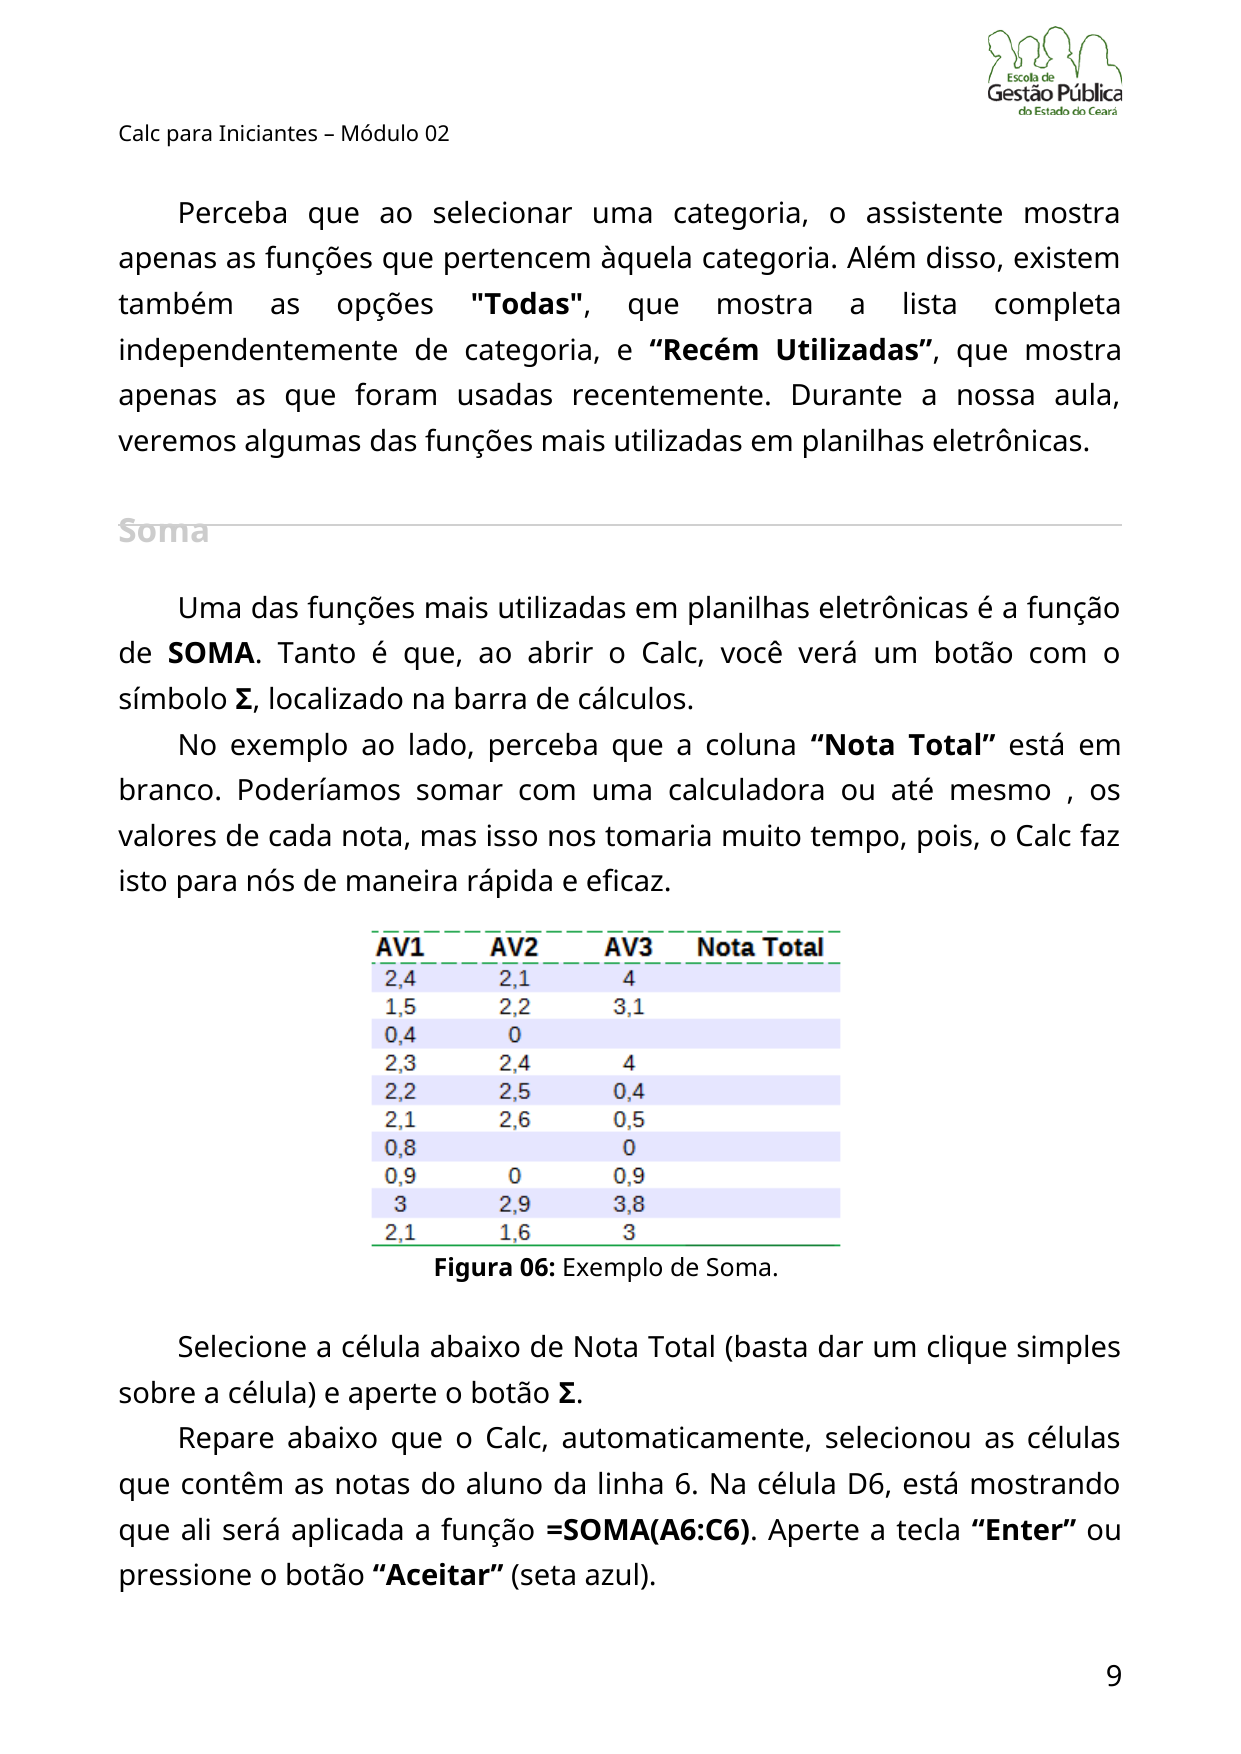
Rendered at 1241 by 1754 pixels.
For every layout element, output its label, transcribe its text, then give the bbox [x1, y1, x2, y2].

picture [371, 925, 841, 1248]
subtitle Soma [118, 477, 1122, 524]
text Selecione a célula abaixo de Nota Total (basta dar um clique simples sobre a célula) e aperte o botão Σ. [118, 1326, 1122, 1412]
text No exemplo ao lado, perceba que a coluna “Nota Total” está em branco. Poderíamos somar com uma calculadora ou até mesmo , os valores de cada nota, mas isso nos tomaria muito tempo, pois, o Calc faz isto para nós de maneira rápida e eficaz. [118, 724, 1122, 900]
text Uma das funções mais utilizadas em planilhas eletrônicas é a função de SOMA. Tanto é que, ao abrir o Calc, você verá um botão com o símbolo Σ, localizado na barra de cálculos. [118, 587, 1122, 718]
text Perceba que ao selecionar uma categoria, o assistente mostra apenas as funções que pertencem àquela categoria. Além disso, existem também as opções "Todas", que mostra a lista completa independentemente de categoria, e “Recém Utilizadas”, que mostra apenas as que foram usadas recentemente. Durante a nossa aula, veremos algumas das funções mais utilizadas em planilhas eletrônicas. [118, 192, 1122, 460]
text Repare abaixo que o Calc, automaticamente, selecionou as células que contêm as notas do aluno da linha 6. Na célula D6, está mostrando que ali será aplicada a função =SOMA(A6:C6). Aperte a tecla “Enter” ou pressione o botão “Aceitar” (seta azul). [118, 1418, 1122, 1594]
text Figura 06: Exemplo de Soma. [372, 1248, 840, 1284]
picture [118, 26, 1123, 115]
